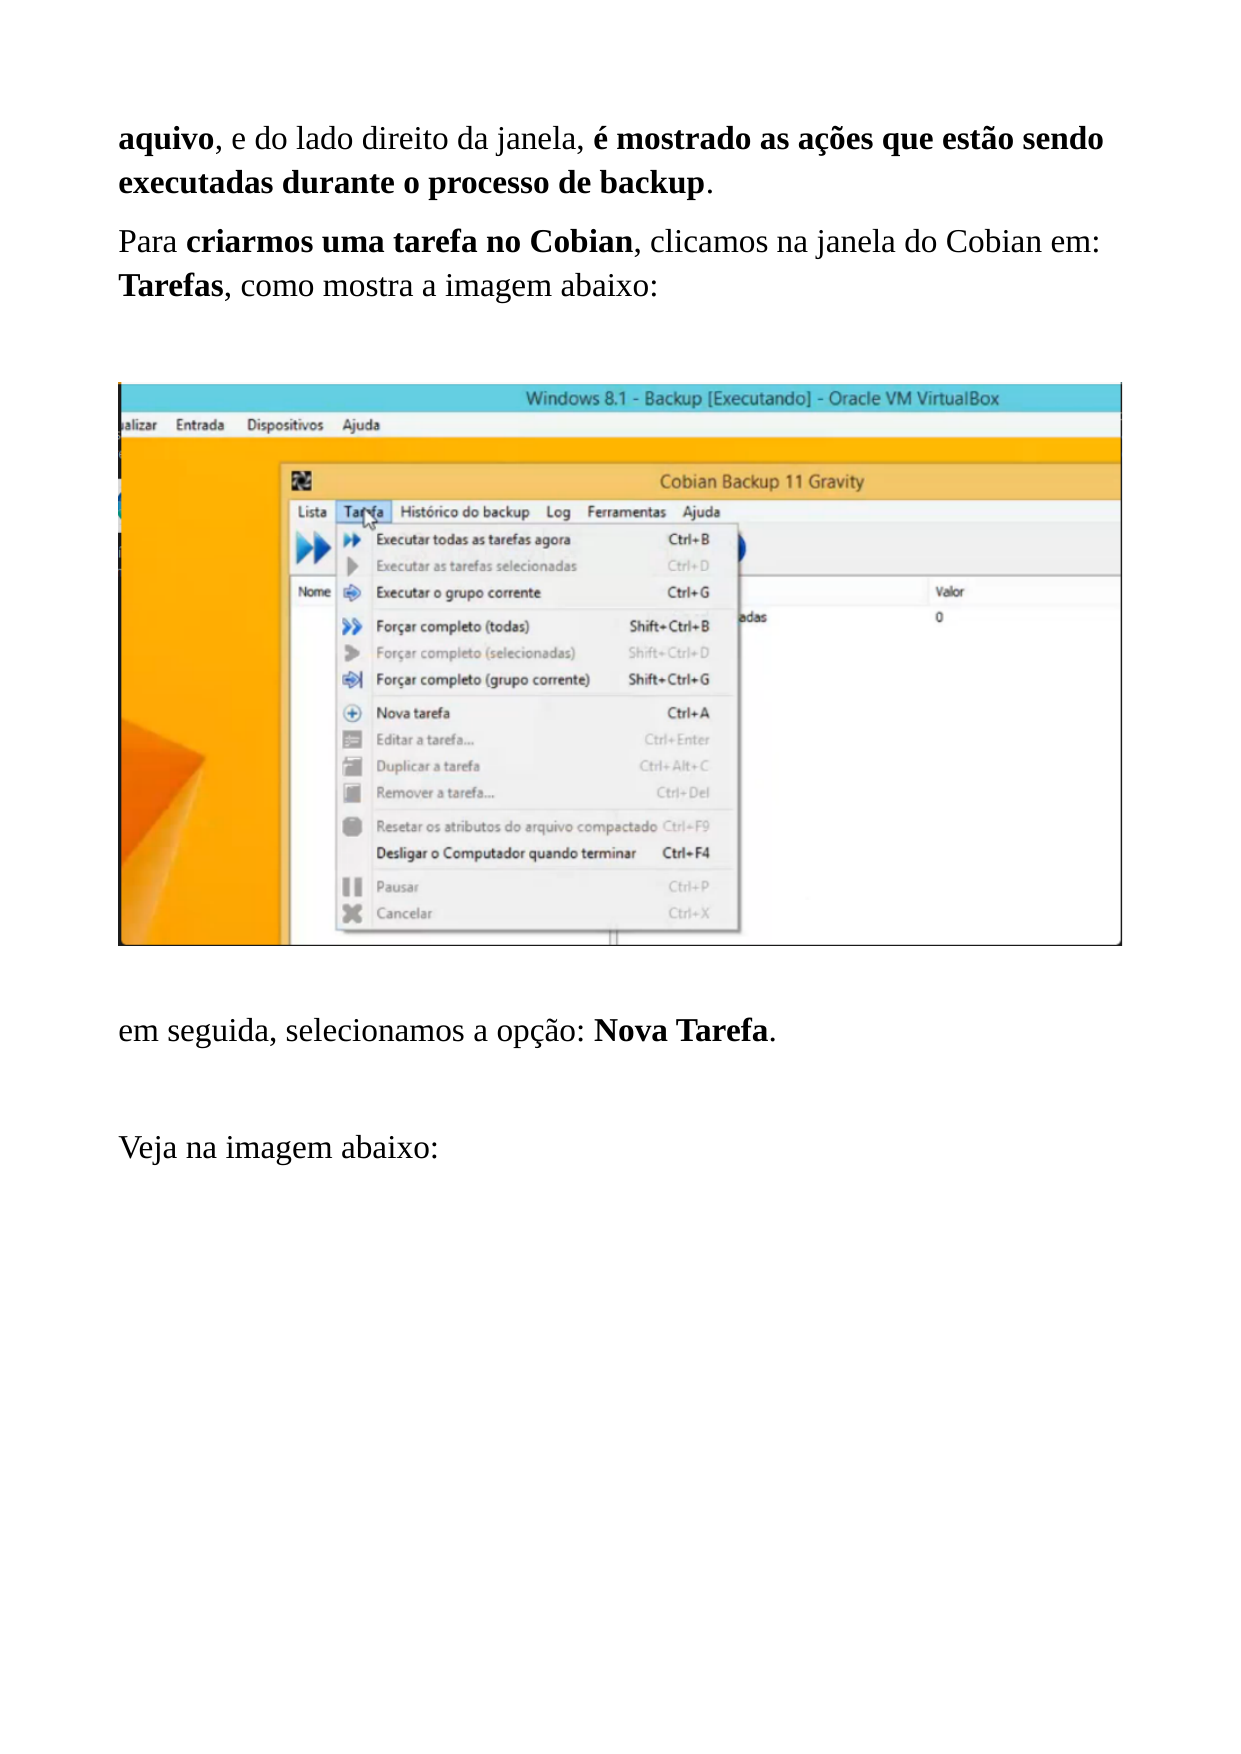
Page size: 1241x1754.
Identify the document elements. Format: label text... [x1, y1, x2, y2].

text aquivo, e do lado direito da janela, é mostrado as ações que estão sendo executadas durante o processo de backup. [118, 118, 1122, 201]
picture [118, 382, 1123, 946]
text Veja na imagem abaixo: [118, 1128, 1122, 1166]
text Para criarmos uma tarefa no Cobian, clicamos na janela do Cobian em: Tarefas, como mostra a imagem abaixo: [118, 221, 1122, 303]
text em seguida, selecionamos a opção: Nova Tarefa. [118, 1010, 1122, 1049]
